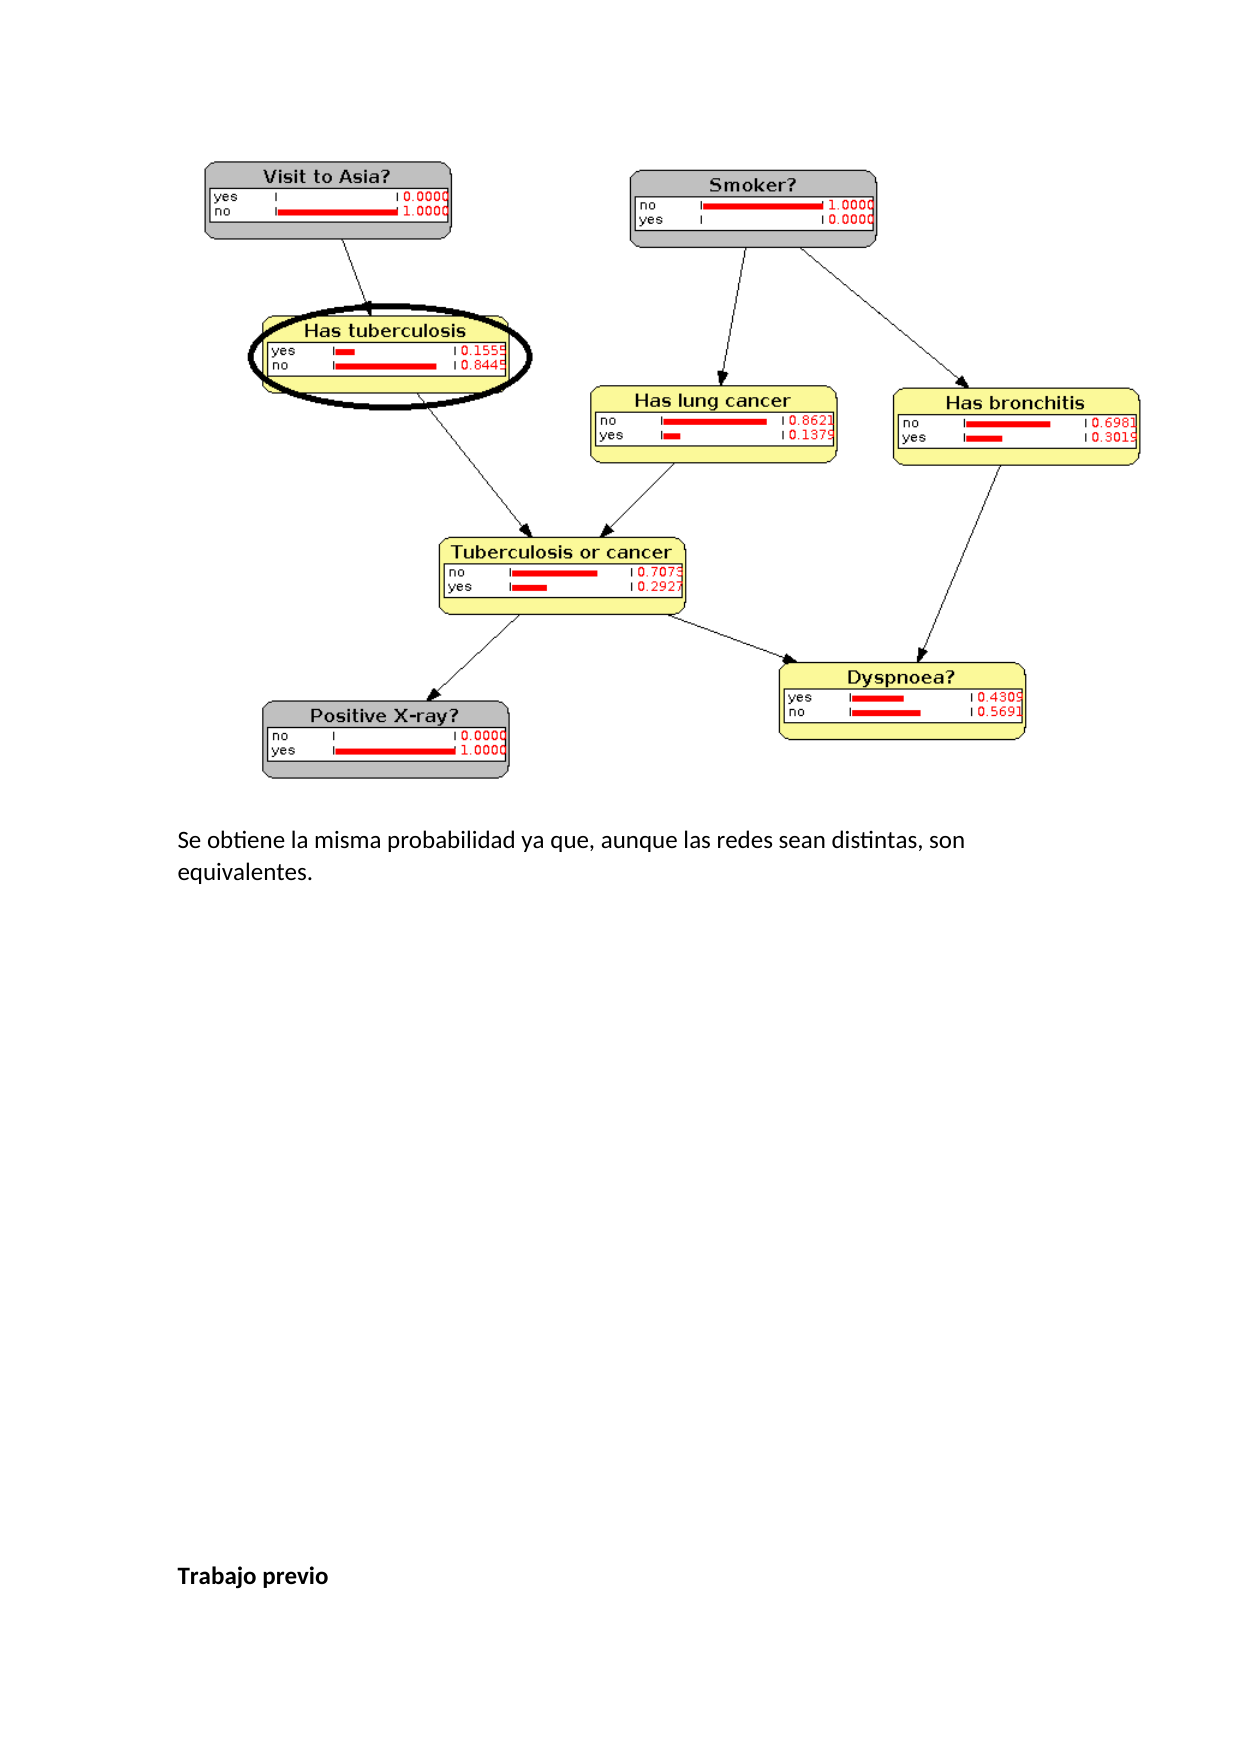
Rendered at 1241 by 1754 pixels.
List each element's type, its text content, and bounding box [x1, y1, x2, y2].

text Se obtiene la misma probabilidad ya que, aunque las redes sean distintas, son equivalentes. [177, 824, 1063, 887]
text Trabajo previo [177, 1560, 1063, 1591]
